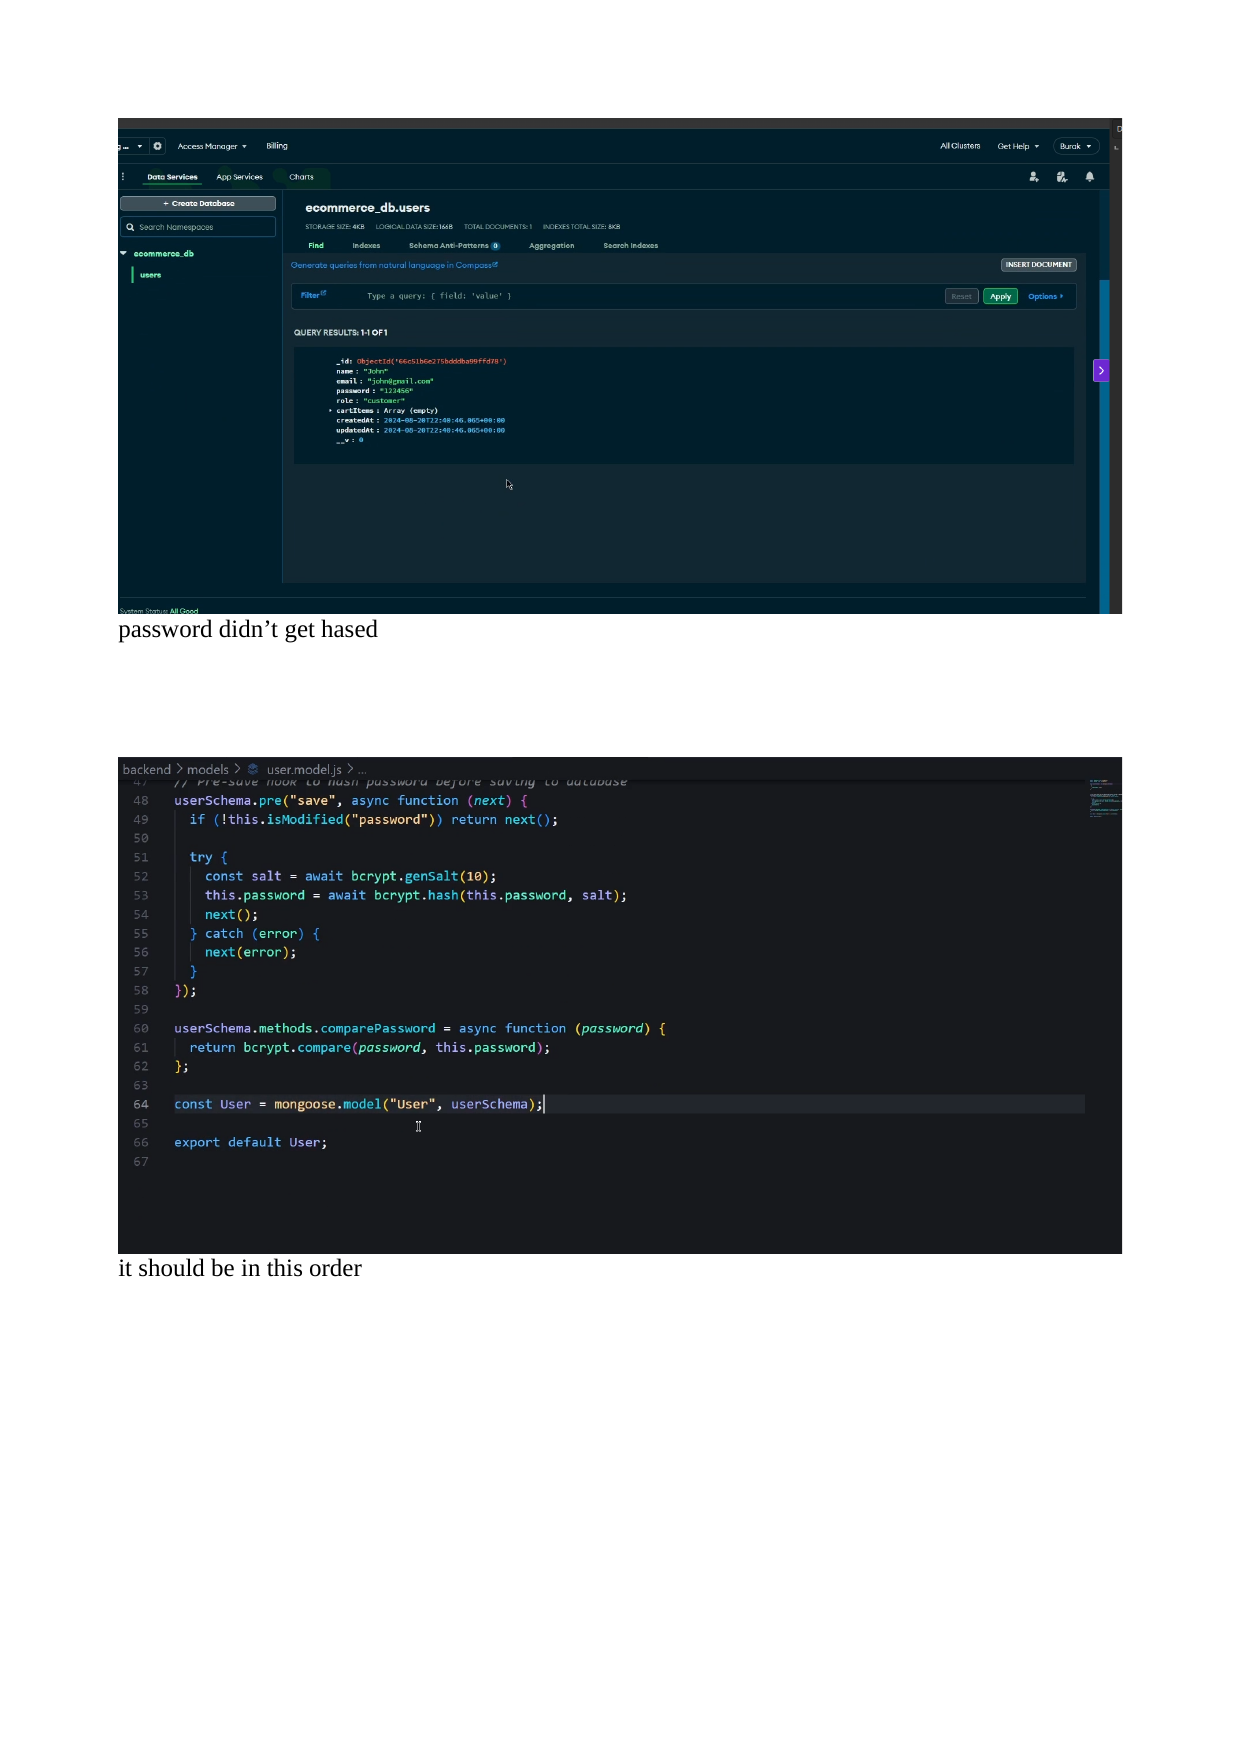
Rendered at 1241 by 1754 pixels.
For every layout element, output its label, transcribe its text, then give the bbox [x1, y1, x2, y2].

picture [118, 118, 1123, 614]
text password didn’t get hased [118, 614, 1122, 643]
picture [118, 757, 1123, 1254]
text it should be in this order [118, 1254, 1122, 1282]
